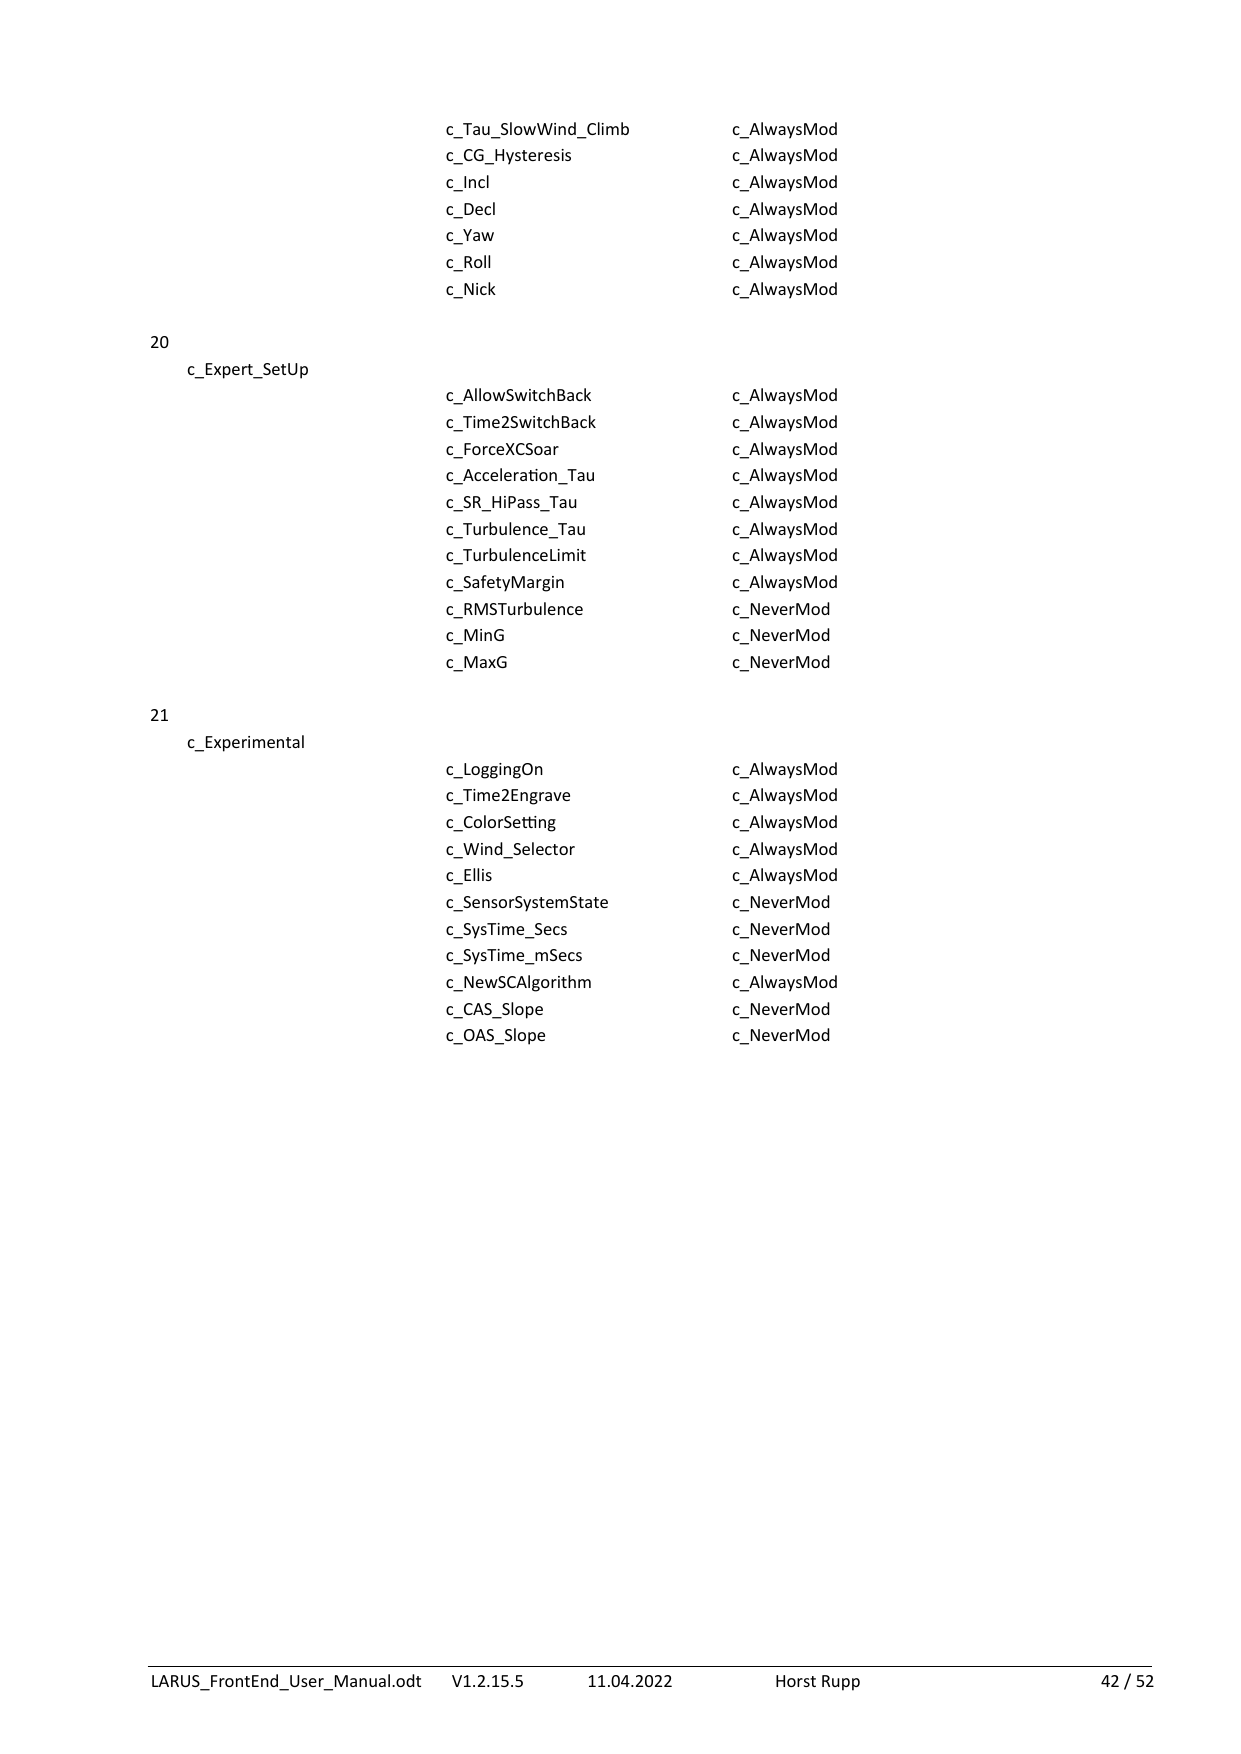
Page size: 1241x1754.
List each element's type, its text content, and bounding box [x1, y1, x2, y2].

table_cell c_AlwaysMod [729, 540, 913, 567]
table_cell [184, 460, 442, 487]
table_cell c_Expert_SetUp [184, 353, 442, 380]
table_cell c_ForceXCSoar [443, 433, 729, 460]
table_cell [184, 193, 442, 220]
table_cell c_AlwaysMod [729, 807, 913, 833]
table_cell [141, 860, 184, 887]
table_cell [141, 967, 184, 993]
table_cell [141, 887, 184, 913]
table_cell 21 [141, 700, 184, 727]
table_cell c_AlwaysMod [729, 833, 913, 860]
table_cell c_AlwaysMod [729, 753, 913, 780]
table_cell [141, 727, 184, 753]
table_cell [729, 353, 913, 380]
table_cell [184, 273, 442, 300]
table_cell c_SysTime_mSecs [443, 940, 729, 967]
table_cell c_AlwaysMod [729, 247, 913, 273]
table_cell c_Time2Engrave [443, 780, 729, 807]
table_cell c_NeverMod [729, 647, 913, 673]
table_cell [184, 753, 442, 780]
table_cell c_NeverMod [729, 887, 913, 913]
table_cell c_Yaw [443, 220, 729, 247]
table_cell c_NeverMod [729, 913, 913, 940]
table_cell [184, 860, 442, 887]
table_cell [184, 380, 442, 407]
table_cell c_CG_Hysteresis [443, 140, 729, 167]
table_cell [141, 940, 184, 967]
table_cell [184, 407, 442, 433]
table_cell 20 [141, 327, 184, 353]
table_cell c_AllowSwitchBack [443, 380, 729, 407]
table_cell c_Ellis [443, 860, 729, 887]
table_cell [184, 220, 442, 247]
table_cell c_TurbulenceLimit [443, 540, 729, 567]
table_cell [184, 673, 442, 700]
table_cell [141, 593, 184, 620]
table_cell [184, 300, 442, 327]
table_cell [141, 993, 184, 1020]
table_cell [184, 833, 442, 860]
table_cell [184, 140, 442, 167]
table_cell [141, 833, 184, 860]
table_cell c_Acceleration_Tau [443, 460, 729, 487]
table_cell [184, 247, 442, 273]
table_cell [184, 807, 442, 833]
table_cell c_CAS_Slope [443, 993, 729, 1020]
table_cell [184, 913, 442, 940]
table_cell [141, 193, 184, 220]
table_cell c_AlwaysMod [729, 433, 913, 460]
table_cell c_Decl [443, 193, 729, 220]
table_cell c_RMSTurbulence [443, 593, 729, 620]
table_cell [184, 620, 442, 647]
table_cell c_MinG [443, 620, 729, 647]
table_cell [443, 300, 729, 327]
table_cell [141, 780, 184, 807]
table_cell [443, 673, 729, 700]
table_cell [184, 1020, 442, 1047]
table_cell c_SysTime_Secs [443, 913, 729, 940]
table_cell c_NeverMod [729, 620, 913, 647]
table_cell c_SR_HiPass_Tau [443, 487, 729, 513]
table_cell [729, 727, 913, 753]
table_cell c_NewSCAlgorithm [443, 967, 729, 993]
table_cell [141, 620, 184, 647]
table_cell [141, 353, 184, 380]
table_cell c_AlwaysMod [729, 860, 913, 887]
table_cell [443, 353, 729, 380]
table_cell [141, 540, 184, 567]
table_cell [443, 327, 729, 353]
table_cell c_Wind_Selector [443, 833, 729, 860]
table_cell [184, 940, 442, 967]
table_cell [184, 327, 442, 353]
table_cell c_Experimental [184, 727, 442, 753]
table_cell [184, 700, 442, 727]
table_cell c_NeverMod [729, 940, 913, 967]
table_cell c_OAS_Slope [443, 1020, 729, 1047]
table_cell [184, 433, 442, 460]
table_cell c_Turbulence_Tau [443, 513, 729, 540]
table_cell [184, 113, 442, 140]
table_cell [184, 567, 442, 593]
table_cell [141, 513, 184, 540]
table_cell [729, 327, 913, 353]
table_cell [141, 380, 184, 407]
table_cell c_AlwaysMod [729, 567, 913, 593]
table_cell [141, 220, 184, 247]
table_cell [729, 673, 913, 700]
table_cell c_LoggingOn [443, 753, 729, 780]
table_cell [184, 487, 442, 513]
table_cell c_AlwaysMod [729, 193, 913, 220]
table_cell c_Nick [443, 273, 729, 300]
table_cell [141, 273, 184, 300]
table_cell [141, 407, 184, 433]
table_cell c_AlwaysMod [729, 273, 913, 300]
table_cell [141, 647, 184, 673]
table_cell [141, 140, 184, 167]
table_cell c_AlwaysMod [729, 220, 913, 247]
table_cell c_AlwaysMod [729, 487, 913, 513]
table_cell [141, 807, 184, 833]
table_cell [141, 913, 184, 940]
table_cell c_AlwaysMod [729, 380, 913, 407]
table_cell [443, 727, 729, 753]
table_cell [141, 487, 184, 513]
table_cell c_NeverMod [729, 593, 913, 620]
table_cell [141, 247, 184, 273]
table_cell c_SensorSystemState [443, 887, 729, 913]
table_cell [184, 647, 442, 673]
table_cell [184, 780, 442, 807]
table_cell c_ColorSetting [443, 807, 729, 833]
table_cell [184, 167, 442, 193]
table_cell [141, 1020, 184, 1047]
table_cell [184, 887, 442, 913]
table_cell c_SafetyMargin [443, 567, 729, 593]
table_cell [184, 513, 442, 540]
table_cell c_AlwaysMod [729, 460, 913, 487]
table_cell c_AlwaysMod [729, 167, 913, 193]
table_cell [184, 540, 442, 567]
table_cell [184, 967, 442, 993]
table_cell [184, 593, 442, 620]
table_cell [184, 993, 442, 1020]
table_cell [141, 433, 184, 460]
table_cell c_Incl [443, 167, 729, 193]
table_cell [141, 567, 184, 593]
table_cell [141, 300, 184, 327]
table_cell [141, 460, 184, 487]
table_cell c_AlwaysMod [729, 967, 913, 993]
table_cell [141, 673, 184, 700]
table_cell c_MaxG [443, 647, 729, 673]
table_cell [141, 753, 184, 780]
table_cell [729, 700, 913, 727]
table_cell c_AlwaysMod [729, 407, 913, 433]
table_cell [141, 167, 184, 193]
table_cell [729, 300, 913, 327]
table_cell [141, 113, 184, 140]
table_cell c_AlwaysMod [729, 513, 913, 540]
table_cell c_AlwaysMod [729, 780, 913, 807]
table_cell c_Time2SwitchBack [443, 407, 729, 433]
table_cell c_Tau_SlowWind_Climb [443, 113, 729, 140]
table_cell c_AlwaysMod [729, 113, 913, 140]
table_cell [443, 700, 729, 727]
table_cell c_NeverMod [729, 1020, 913, 1047]
table_cell c_AlwaysMod [729, 140, 913, 167]
table_cell c_Roll [443, 247, 729, 273]
table_cell c_NeverMod [729, 993, 913, 1020]
